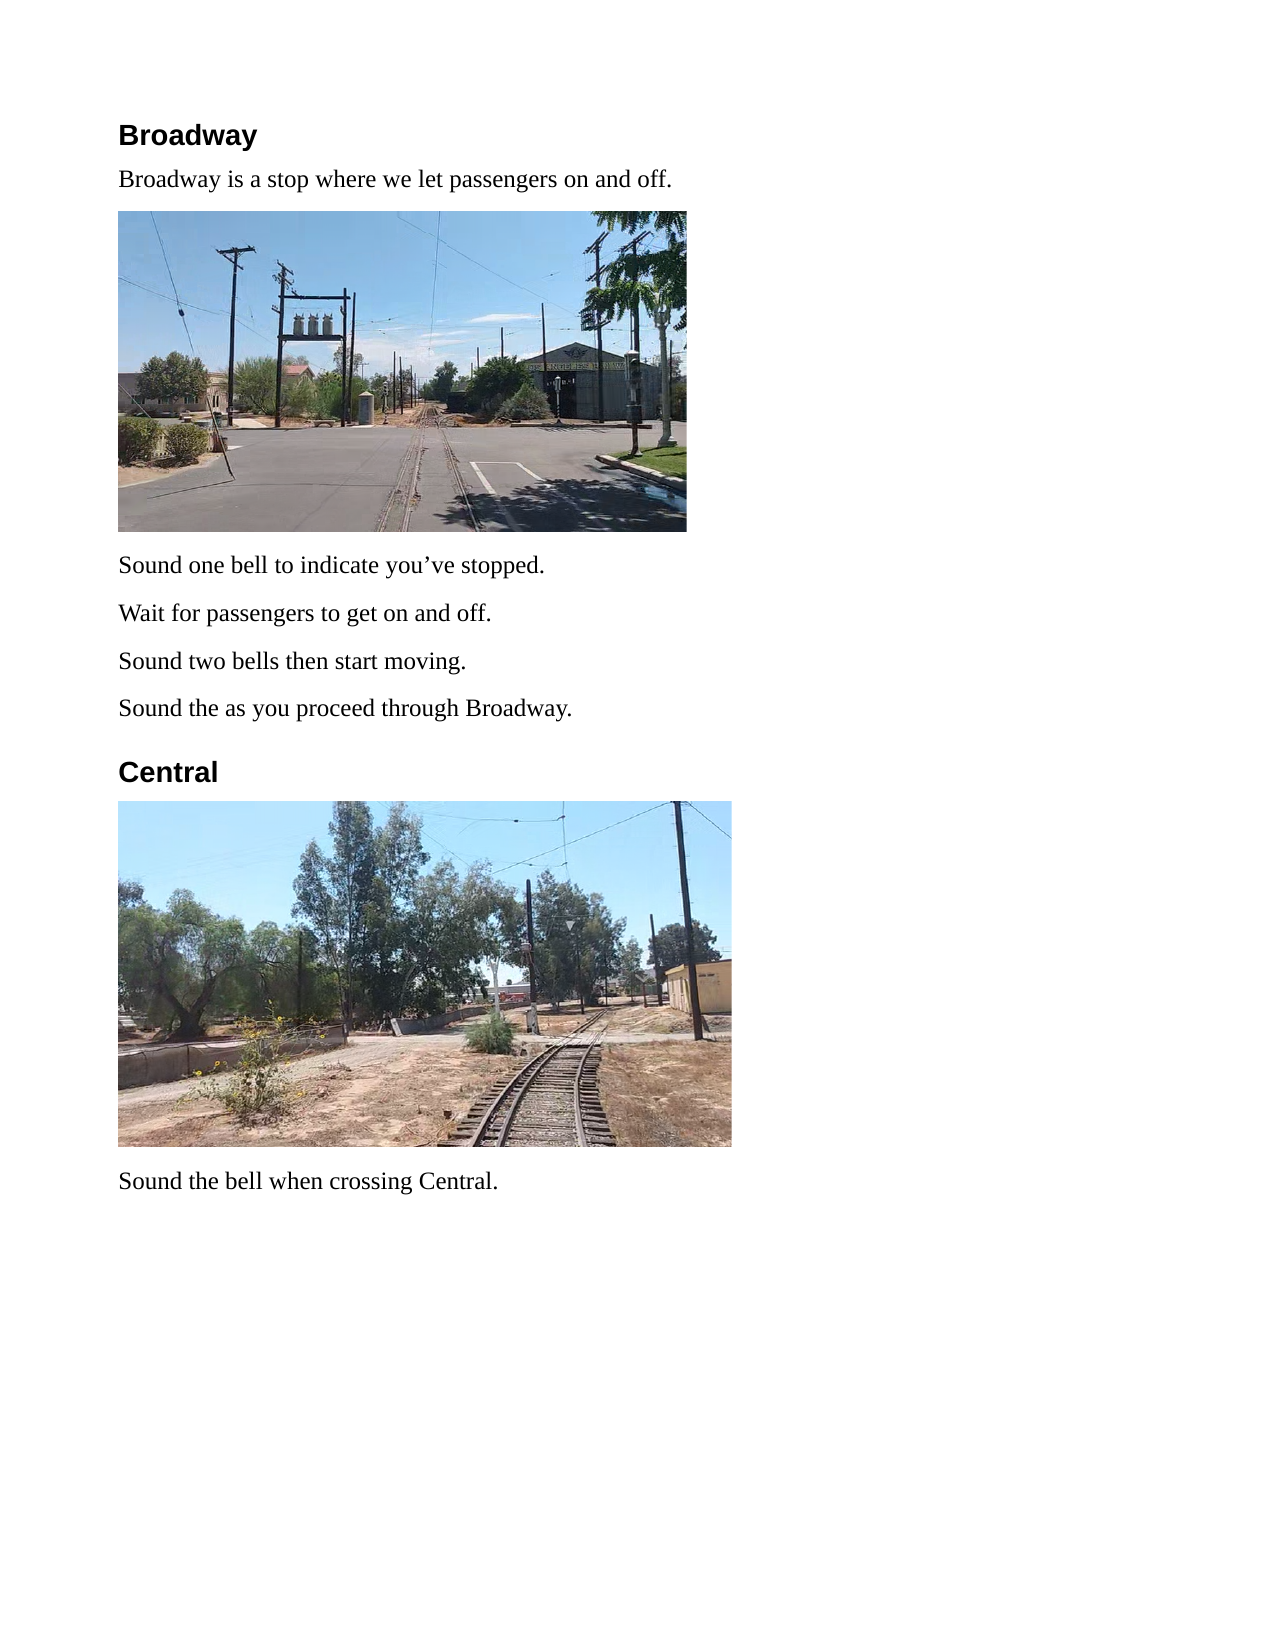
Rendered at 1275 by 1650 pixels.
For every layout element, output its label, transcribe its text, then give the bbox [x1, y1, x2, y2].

text Sound the as you proceed through Broadway. [118, 693, 1157, 722]
text Broadway is a stop where we let passengers on and off. [118, 164, 1157, 193]
text Sound one bell to indicate you’ve stopped. [118, 551, 1157, 579]
text Sound two bells then start moving. [118, 646, 1157, 674]
picture [118, 801, 732, 1147]
text Sound the bell when crossing Central. [118, 1166, 1157, 1194]
subtitle Central [118, 756, 1157, 789]
subtitle Broadway [118, 118, 1157, 152]
picture [118, 211, 687, 532]
text Wait for passengers to get on and off. [118, 598, 1157, 627]
